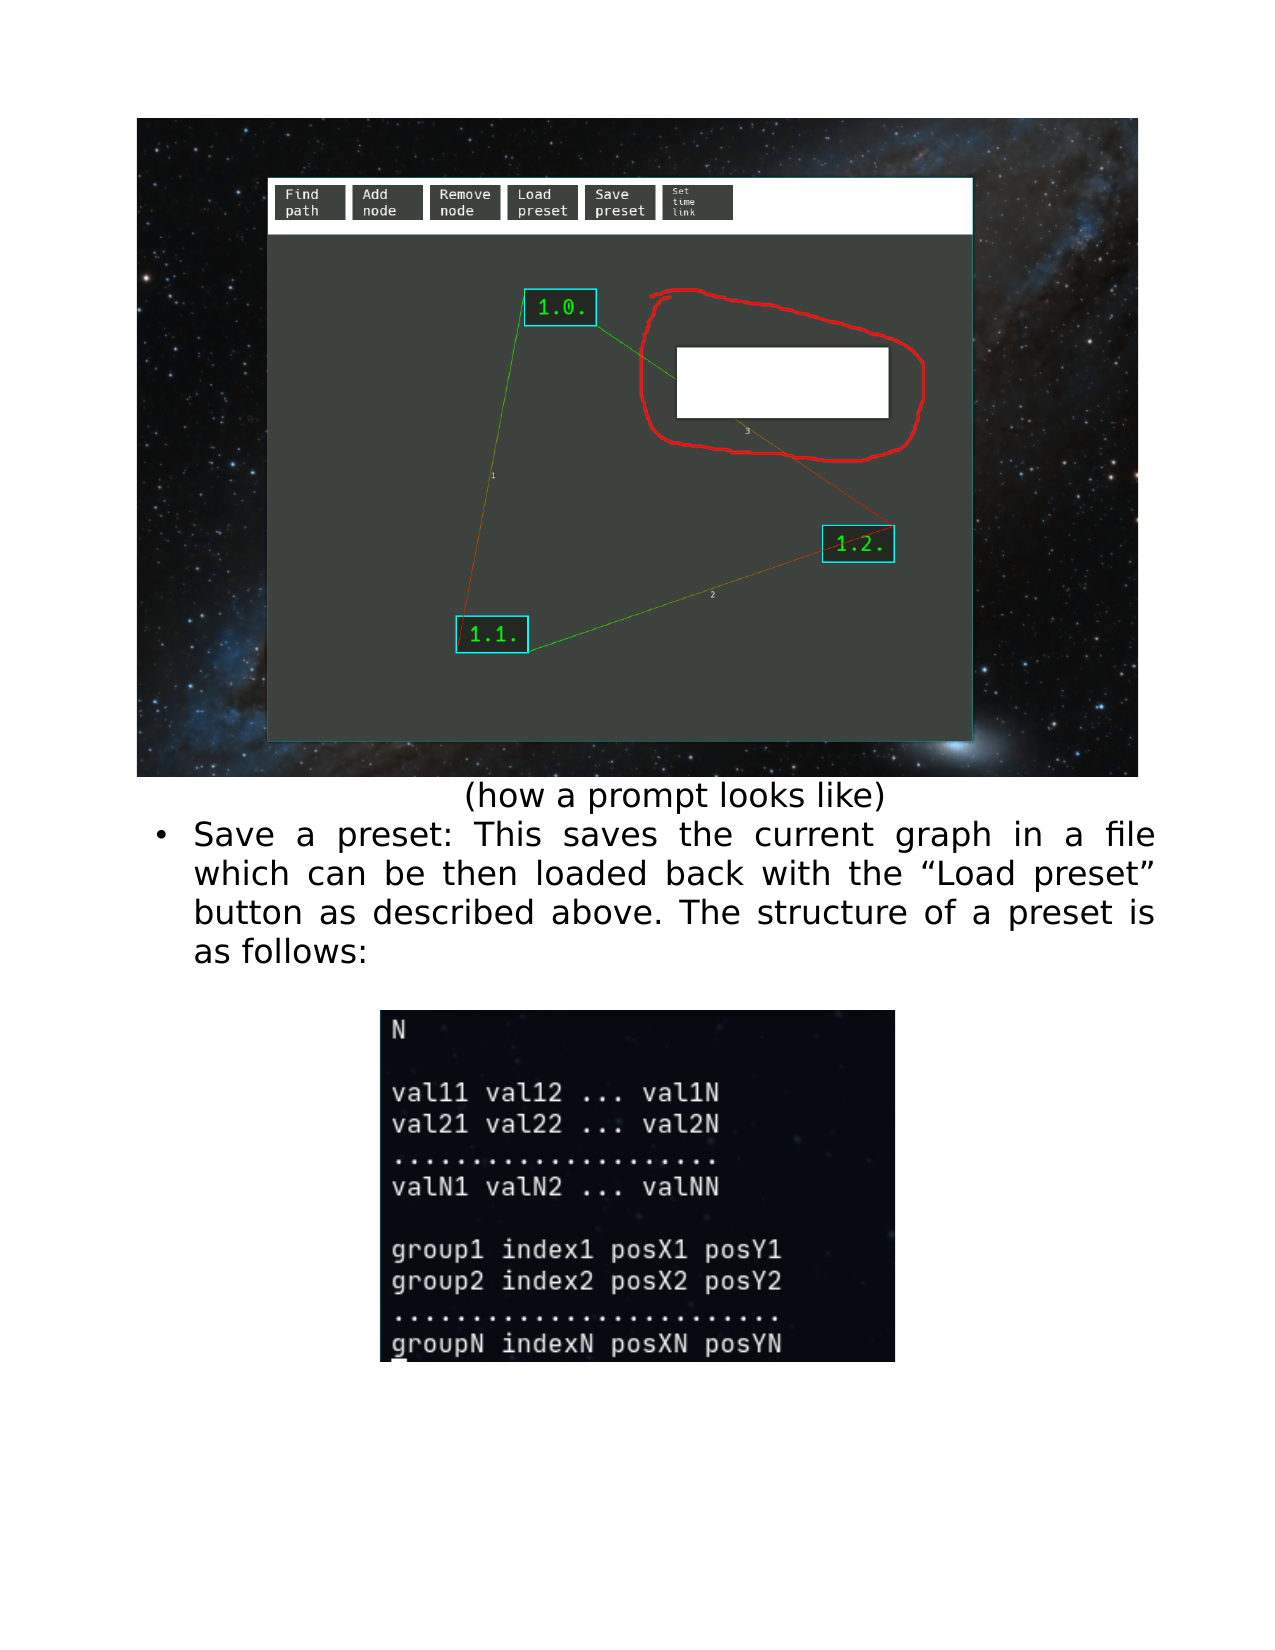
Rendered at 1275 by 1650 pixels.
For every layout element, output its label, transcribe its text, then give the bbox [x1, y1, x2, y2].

list Save a preset: This saves the current graph in a file which can be then loaded back with the “Load preset” button as described above. The structure of a preset is as follows: [156, 816, 1157, 971]
picture [136, 118, 1139, 777]
list (how a prompt looks like) [156, 118, 1157, 816]
picture [379, 1010, 896, 1362]
